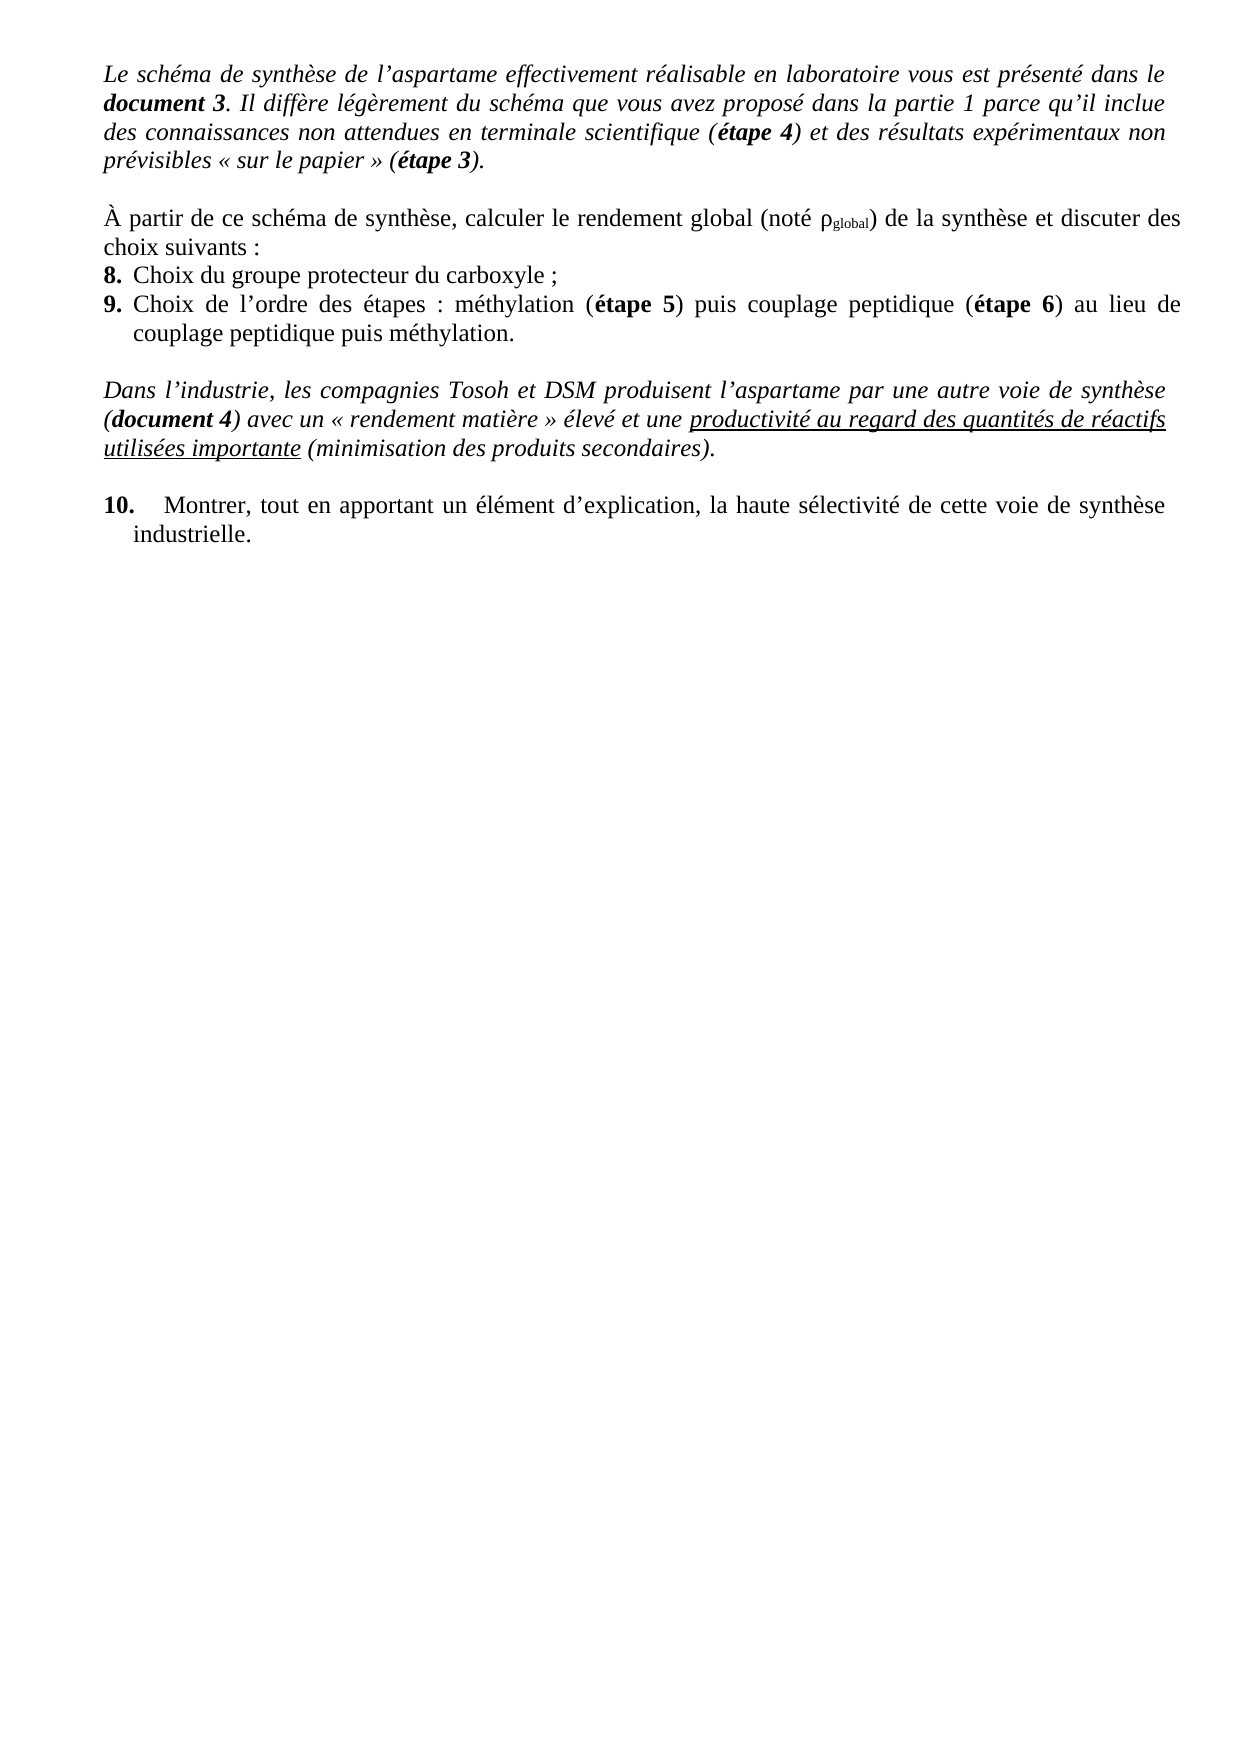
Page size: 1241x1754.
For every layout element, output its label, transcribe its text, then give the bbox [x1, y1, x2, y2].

list Montrer, tout en apportant un élément d’explication, la haute sélectivité de cette voie de synthèse industrielle. [103, 490, 1166, 548]
text Le schéma de synthèse de l’aspartame effectivement réalisable en laboratoire vous est présenté dans le document 3. Il diffère légèrement du schéma que vous avez proposé dans la partie 1 parce qu’il inclue des connaissances non attendues en terminale scientifique (étape 4) et des résultats expérimentaux non prévisibles « sur le papier » (étape 3). [103, 59, 1166, 174]
list Choix de l’ordre des étapes : méthylation (étape 5) puis couplage peptidique (étape 6) au lieu de couplage peptidique puis méthylation. [103, 289, 1181, 347]
text À partir de ce schéma de synthèse, calculer le rendement global (noté ρglobal) de la synthèse et discuter des choix suivants : [103, 203, 1181, 260]
text Dans l’industrie, les compagnies Tosoh et DSM produisent l’aspartame par une autre voie de synthèse (document 4) avec un « rendement matière » élevé et une productivité au regard des quantités de réactifs utilisées importante (minimisation des produits secondaires). [103, 375, 1166, 462]
list Choix du groupe protecteur du carboxyle ; [103, 260, 1181, 289]
